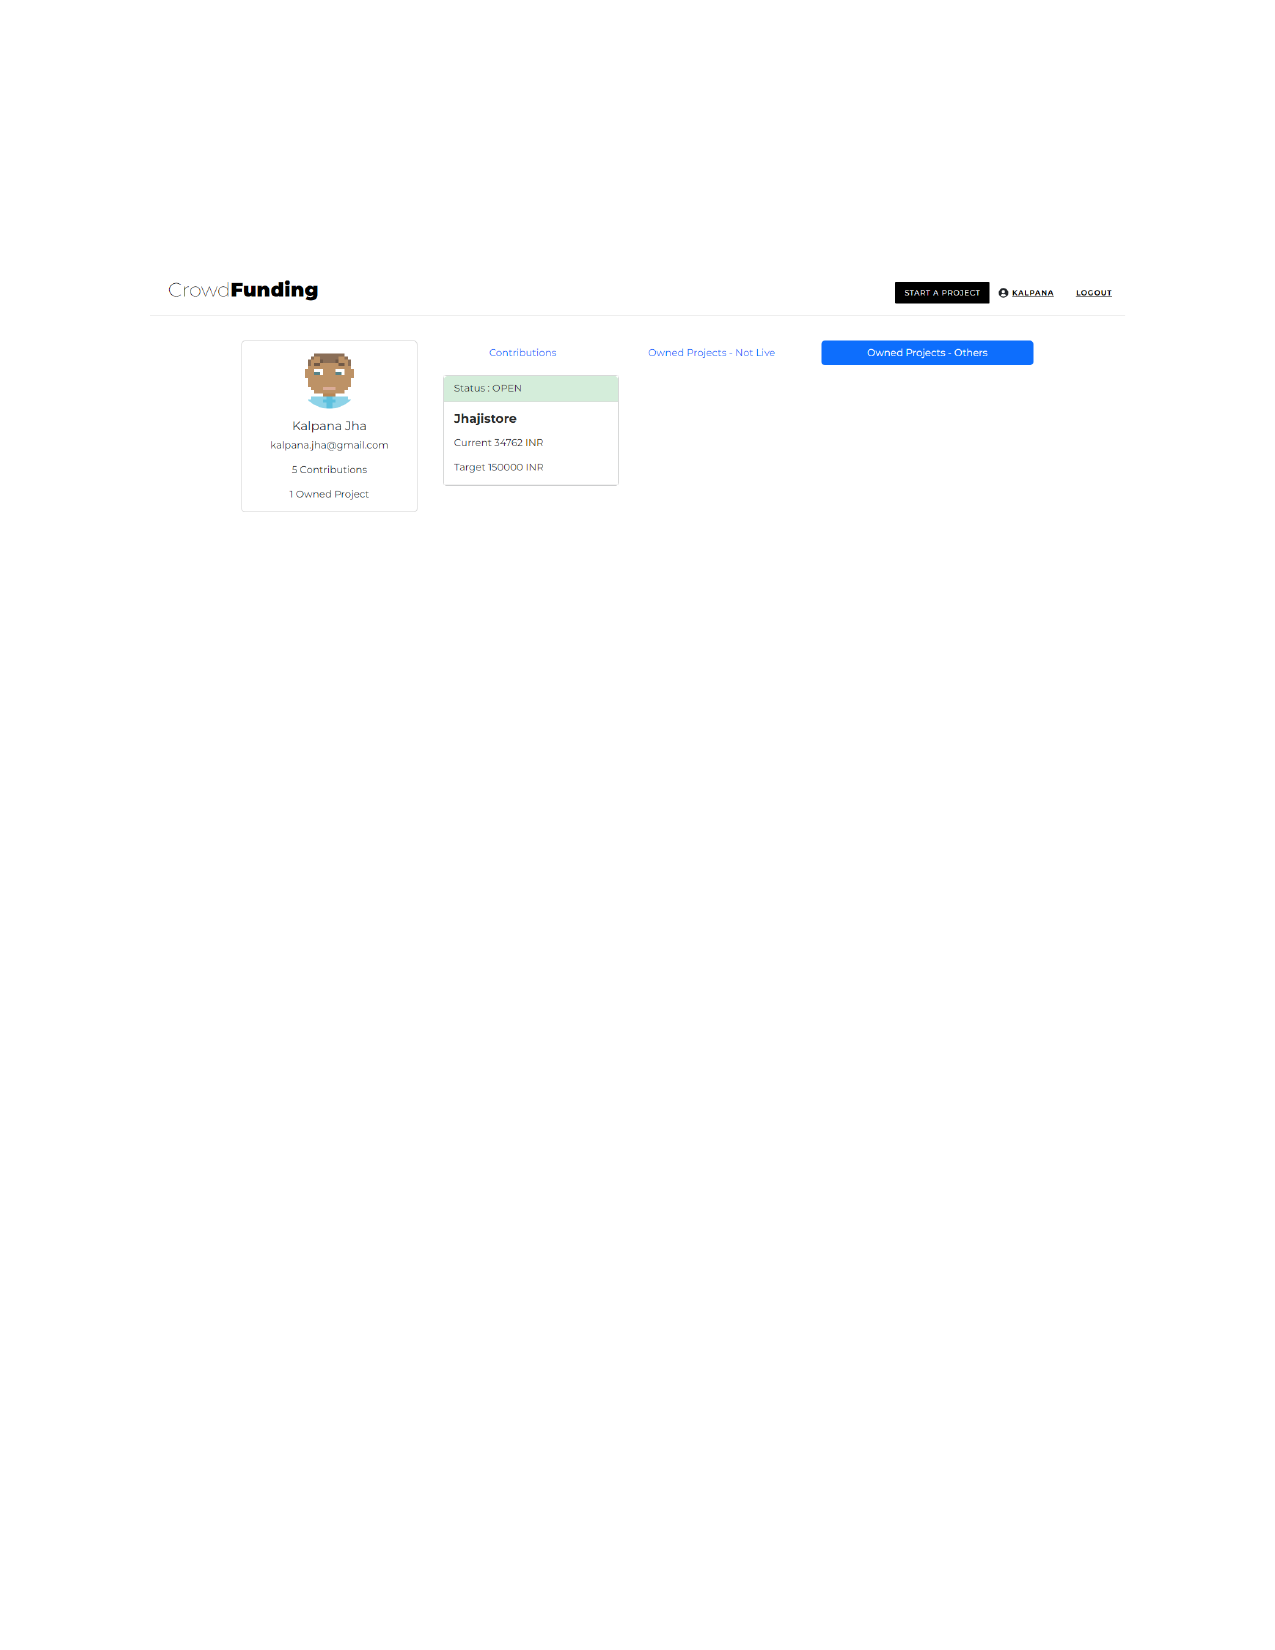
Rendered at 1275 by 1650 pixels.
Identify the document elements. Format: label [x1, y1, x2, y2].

picture [150, 273, 1125, 752]
